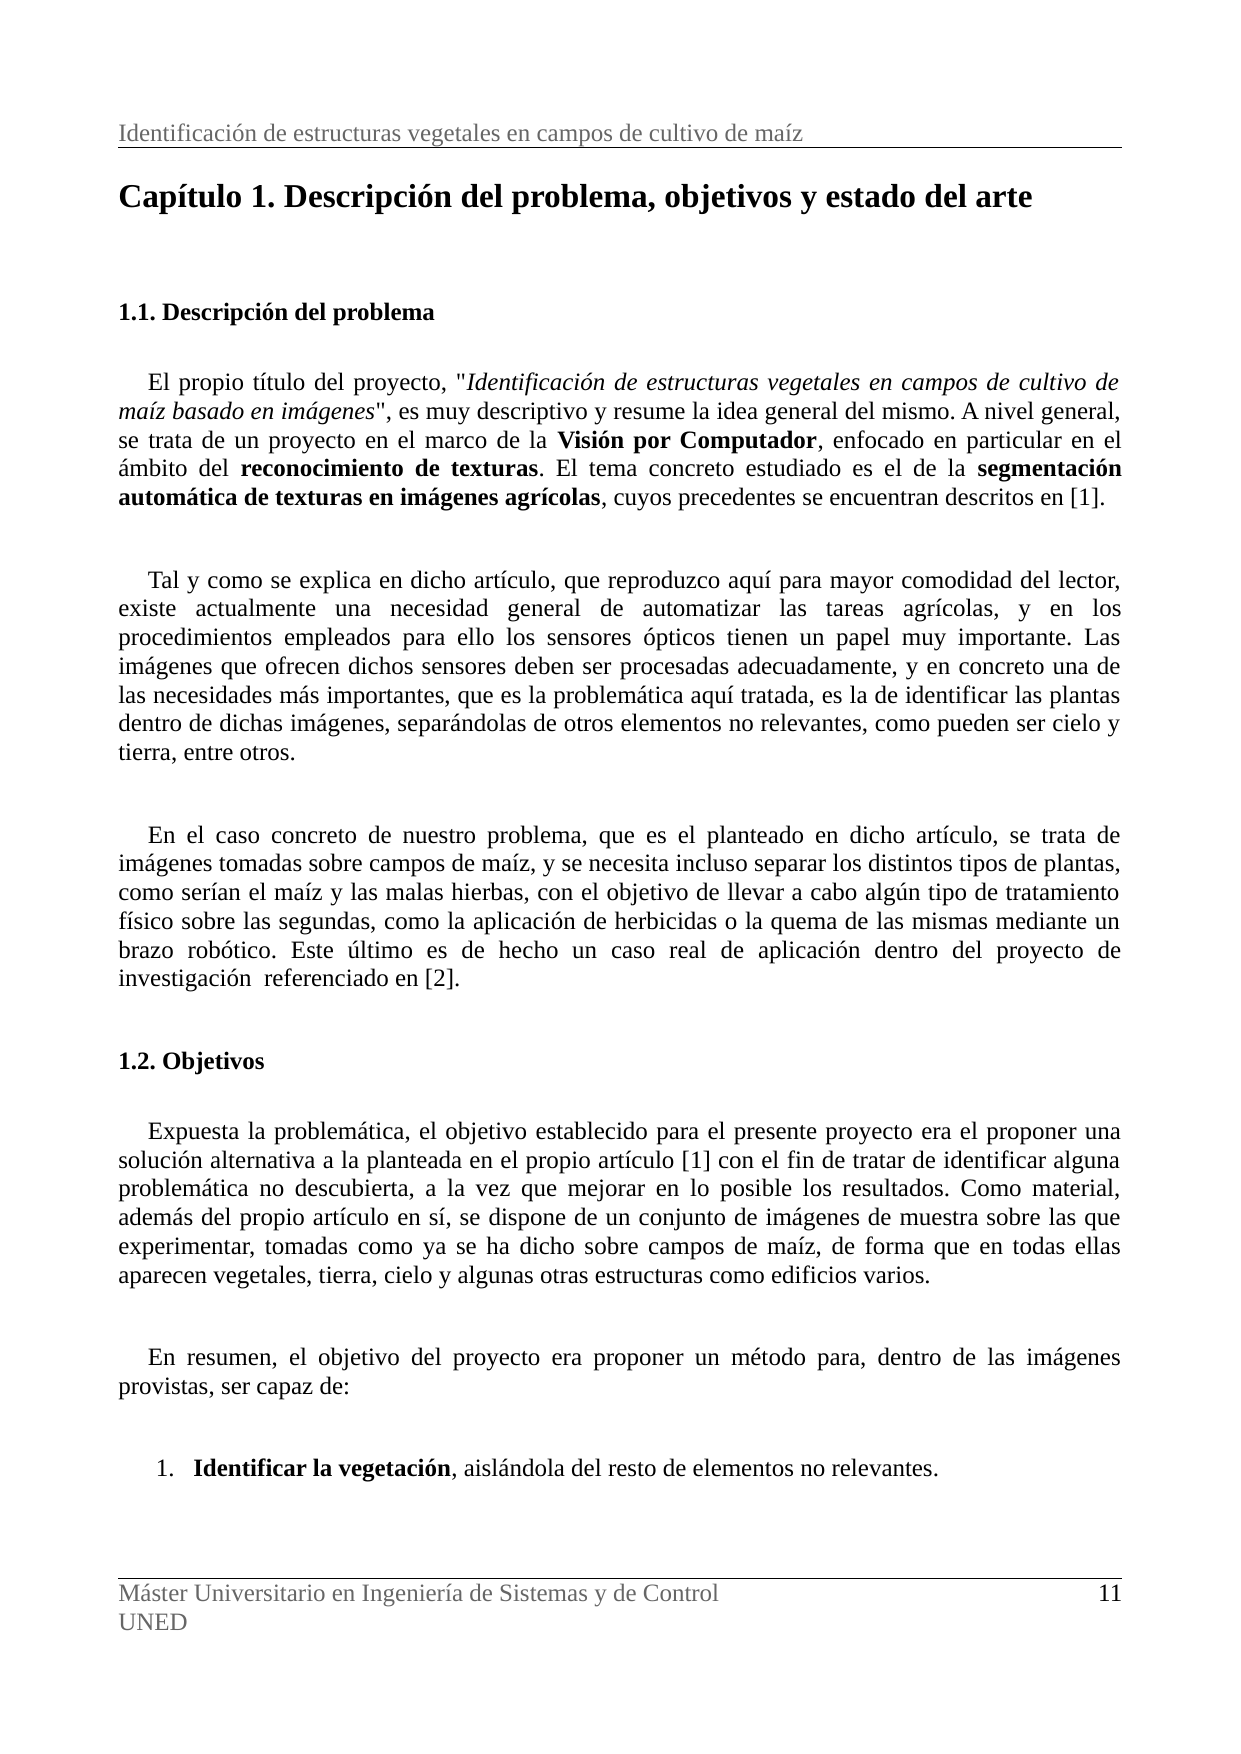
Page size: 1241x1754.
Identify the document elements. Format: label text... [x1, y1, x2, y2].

text En resumen, el objetivo del proyecto era proponer un método para, dentro de las imágenes provistas, ser capaz de: [118, 1342, 1122, 1400]
subtitle 1.2. Objetivos [118, 1046, 1122, 1075]
text El propio título del proyecto, "Identificación de estructuras vegetales en campos de cultivo de maíz basado en imágenes", es muy descriptivo y resume la idea general del mismo. A nivel general, se trata de un proyecto en el marco de la Visión por Computador, enfocado en particular en el ámbito del reconocimiento de texturas. El tema concreto estudiado es el de la segmentación automática de texturas en imágenes agrícolas, cuyos precedentes se encuentran descritos en [1]. [118, 367, 1122, 511]
text En el caso concreto de nuestro problema, que es el planteado en dicho artículo, se trata de imágenes tomadas sobre campos de maíz, y se necesita incluso separar los distintos tipos de plantas, como serían el maíz y las malas hierbas, con el objetivo de llevar a cabo algún tipo de tratamiento físico sobre las segundas, como la aplicación de herbicidas o la quema de las mismas mediante un brazo robótico. Este último es de hecho un caso real de aplicación dentro del proyecto de investigación referenciado en [2]. [118, 820, 1122, 992]
list Identificar la vegetación, aislándola del resto de elementos no relevantes. [156, 1453, 1122, 1482]
subtitle 1.1. Descripción del problema [118, 297, 1122, 326]
subtitle Capítulo 1. Descripción del problema, objetivos y estado del arte [118, 176, 1122, 215]
text Expuesta la problemática, el objetivo establecido para el presente proyecto era el proponer una solución alternativa a la planteada en el propio artículo [1] con el fin de tratar de identificar alguna problemática no descubierta, a la vez que mejorar en lo posible los resultados. Como material, además del propio artículo en sí, se dispone de un conjunto de imágenes de muestra sobre las que experimentar, tomadas como ya se ha dicho sobre campos de maíz, de forma que en todas ellas aparecen vegetales, tierra, cielo y algunas otras estructuras como edificios varios. [118, 1116, 1122, 1288]
text Tal y como se explica en dicho artículo, que reproduzco aquí para mayor comodidad del lector, existe actualmente una necesidad general de automatizar las tareas agrícolas, y en los procedimientos empleados para ello los sensores ópticos tienen un papel muy importante. Las imágenes que ofrecen dichos sensores deben ser procesadas adecuadamente, y en concreto una de las necesidades más importantes, que es la problemática aquí tratada, es la de identificar las plantas dentro de dichas imágenes, separándolas de otros elementos no relevantes, como pueden ser cielo y tierra, entre otros. [118, 565, 1122, 766]
